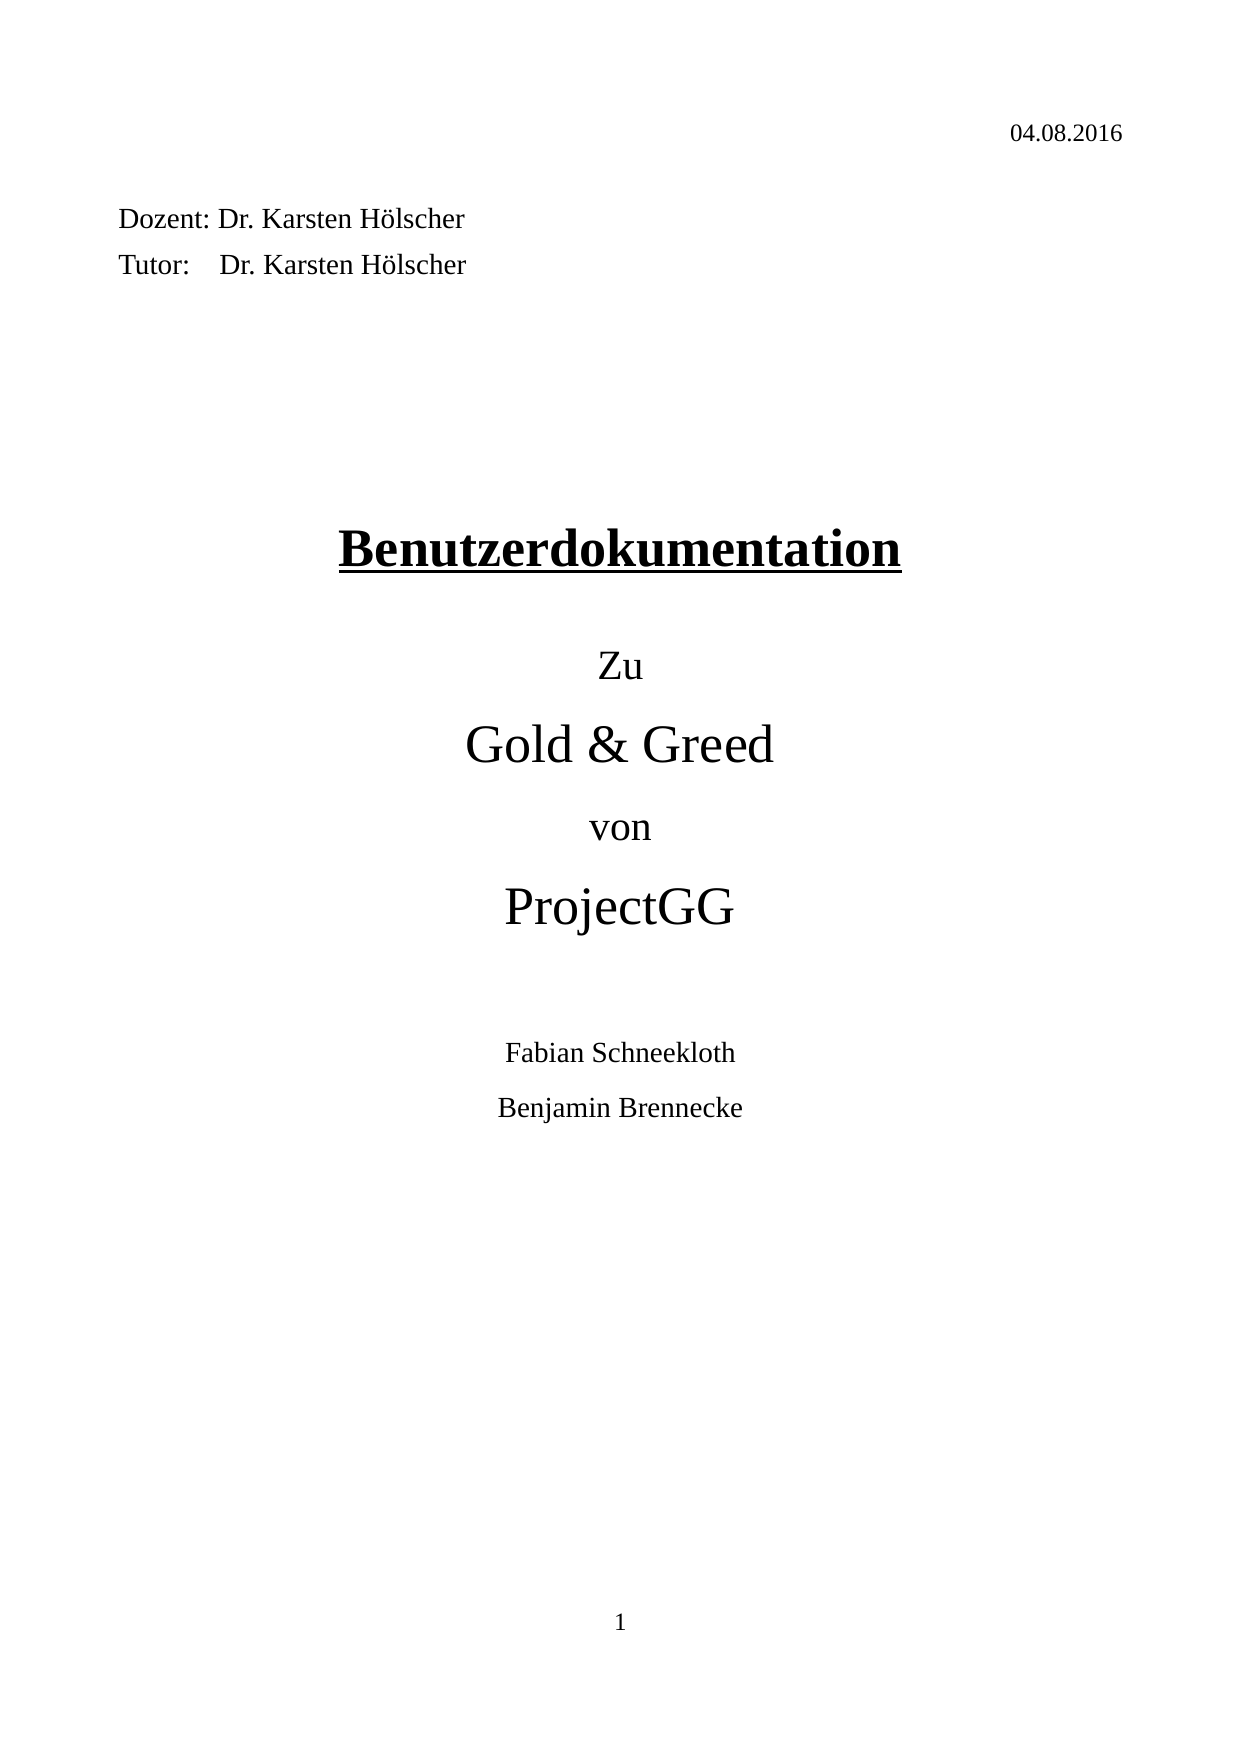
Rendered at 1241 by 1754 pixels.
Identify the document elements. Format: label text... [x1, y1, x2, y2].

subtitle Benutzerdokumentation [118, 516, 1122, 578]
text ProjectGG [118, 873, 1122, 936]
text Zu [118, 640, 1122, 688]
text Gold & Greed [118, 712, 1122, 774]
subtitle Dozent: Dr. Karsten Hölscher [118, 201, 1122, 235]
text Tutor: Dr. Karsten Hölscher [118, 247, 1122, 281]
text von [118, 801, 1122, 849]
text Fabian Schneekloth [118, 1035, 1122, 1068]
text Benjamin Brennecke [118, 1090, 1122, 1123]
